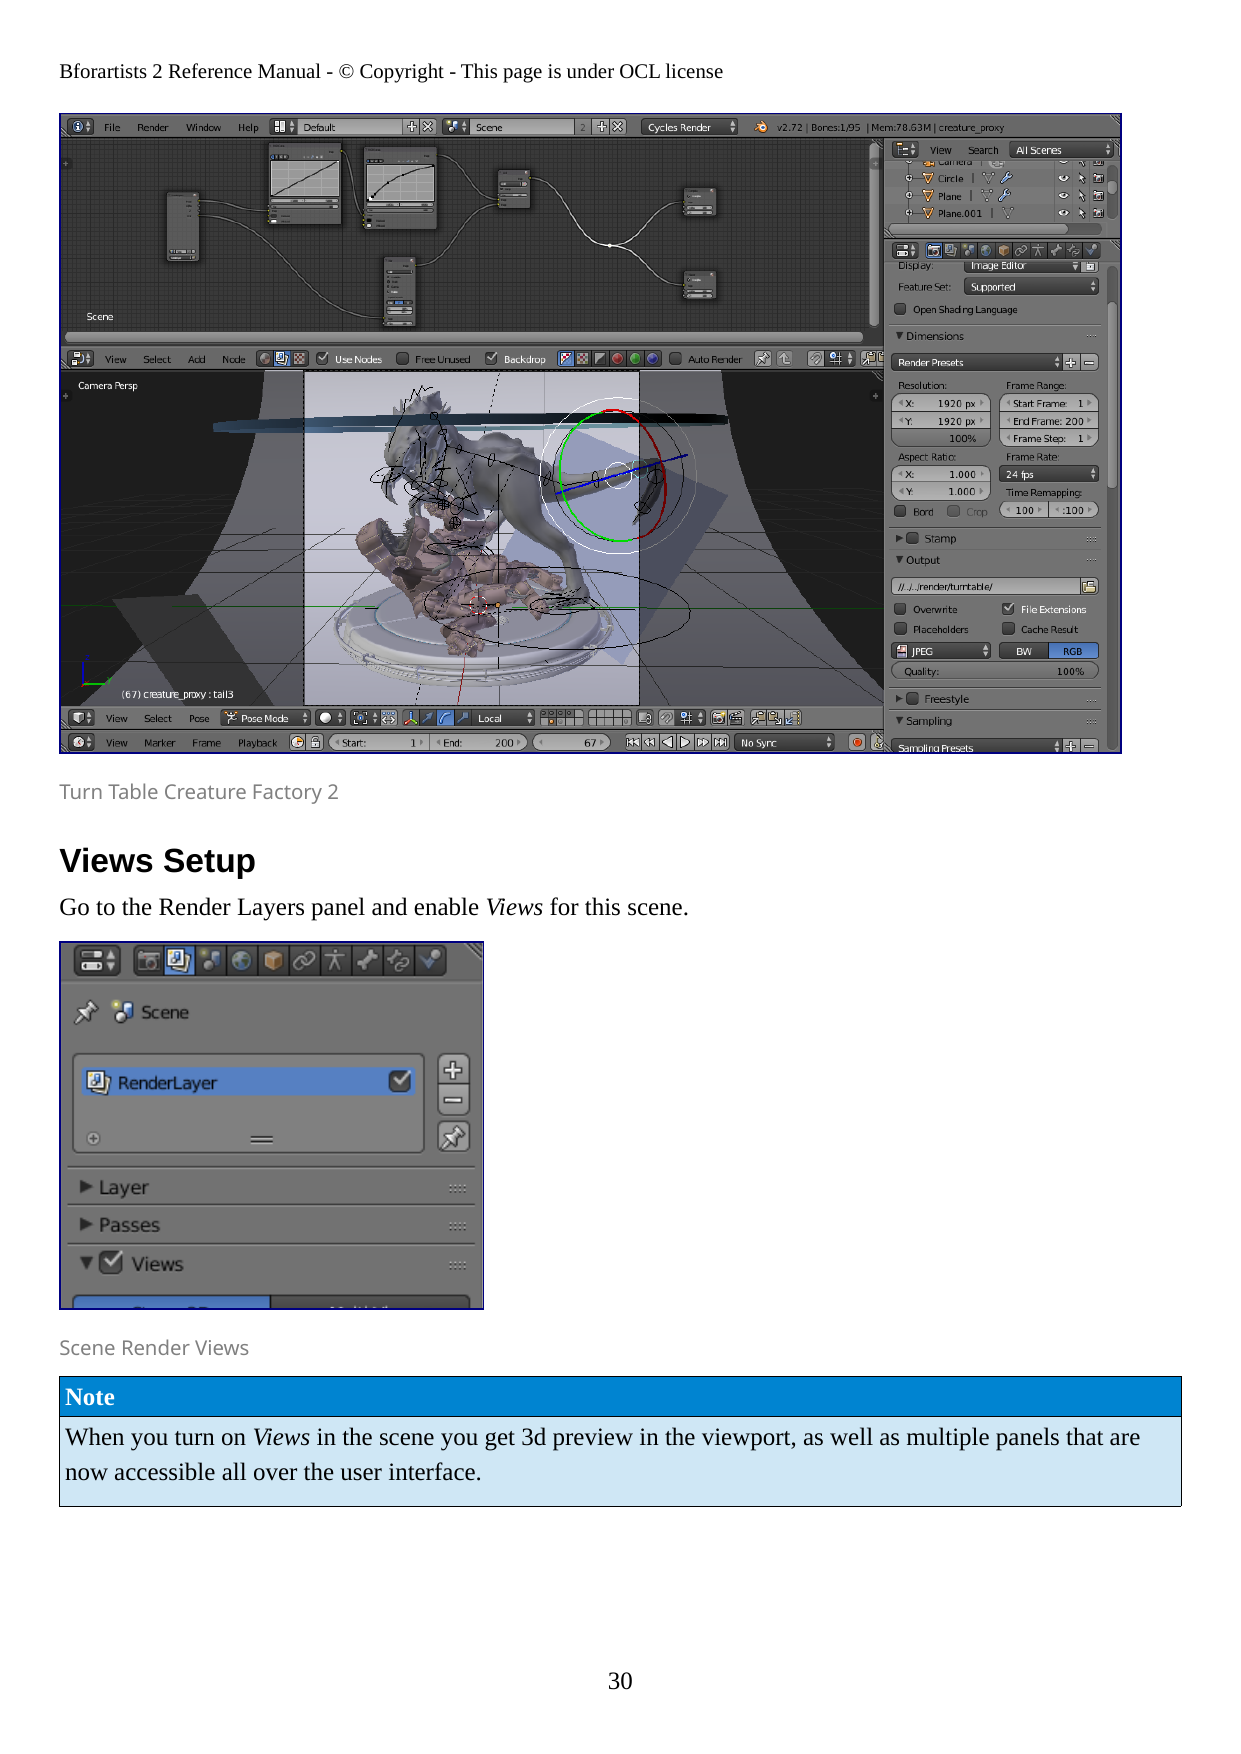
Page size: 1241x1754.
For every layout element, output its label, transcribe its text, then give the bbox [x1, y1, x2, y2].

picture [61, 114, 1120, 752]
text Scene Render Views [59, 1330, 1181, 1361]
table_header Note [60, 1377, 1181, 1416]
text Go to the Render Layers panel and enable Views for this scene. [59, 892, 1181, 921]
table_cell When you turn on Views in the scene you get 3d preview in the viewport, as well as multiple panels that are now accessible all over the user interface. [60, 1417, 1181, 1506]
picture [61, 943, 483, 1308]
subtitle Views Setup [59, 841, 1181, 879]
text Turn Table Creature Factory 2 [59, 774, 1181, 806]
